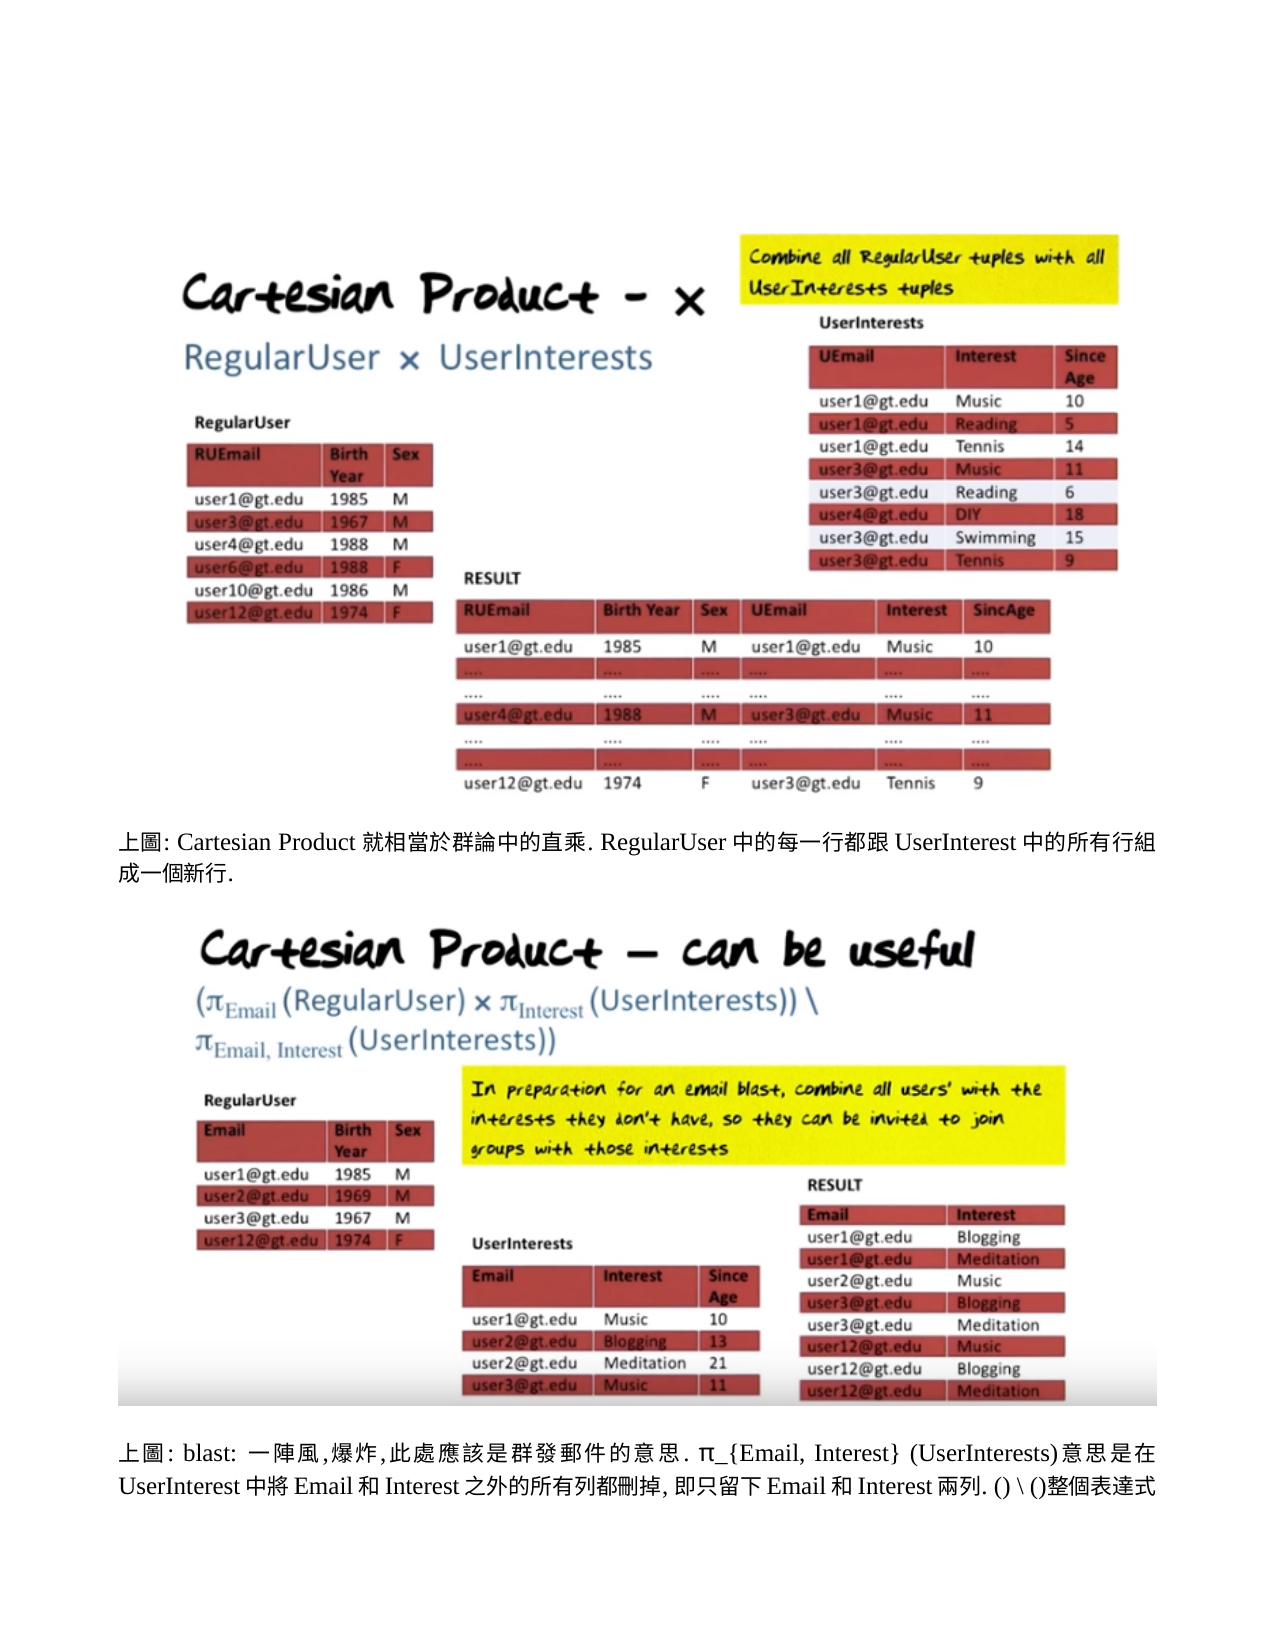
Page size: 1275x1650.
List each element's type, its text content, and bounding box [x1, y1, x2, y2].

text 上圖: blast: 一陣風,爆炸,此處應該是群發郵件的意思. π_{Email, Interest} (UserInterests)意思是在UserInterest中將Email和Interest之外的所有列都刪掉, 即只留下Email和Interest兩列. () \ ()整個表達式 [118, 1434, 1157, 1500]
text 上圖: Cartesian Product就相當於群論中的直乘. RegularUser中的每一行都跟UserInterest中的所有行組成一個新行. [118, 825, 1157, 888]
picture [118, 922, 1157, 1406]
picture [118, 233, 1157, 796]
